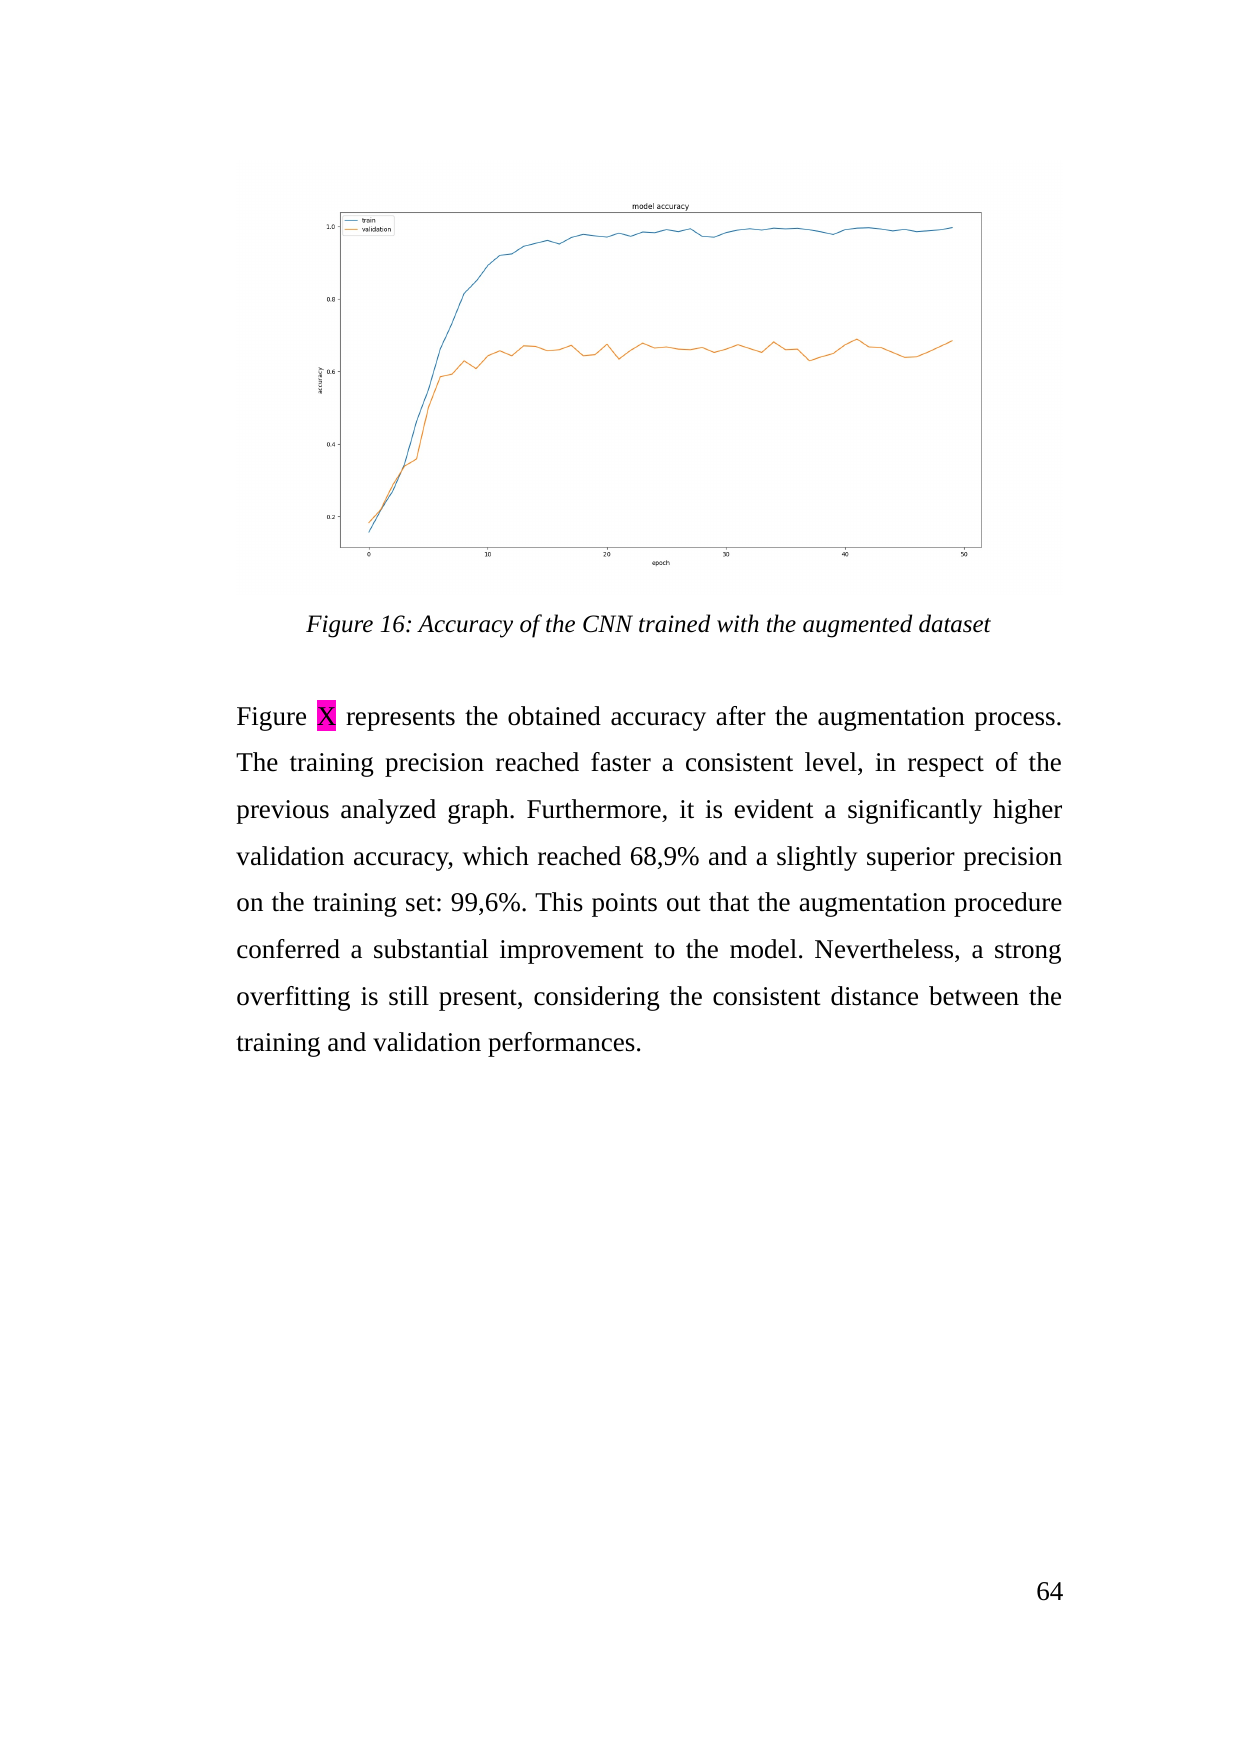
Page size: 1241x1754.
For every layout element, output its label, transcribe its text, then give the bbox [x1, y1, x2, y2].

picture [236, 160, 1063, 595]
text Figure X represents the obtained accuracy after the augmentation process. The training precision reached faster a consistent level, in respect of the previous analyzed graph. Furthermore, it is evident a significantly higher validation accuracy, which reached 68,9% and a slightly superior precision on the training set: 99,6%. This points out that the augmentation procedure conferred a substantial improvement to the model. Nevertheless, a strong overfitting is still present, considering the consistent distance between the training and validation performances. [236, 700, 1063, 1058]
text Figure 16: Accuracy of the CNN trained with the augmented dataset [236, 595, 1063, 638]
